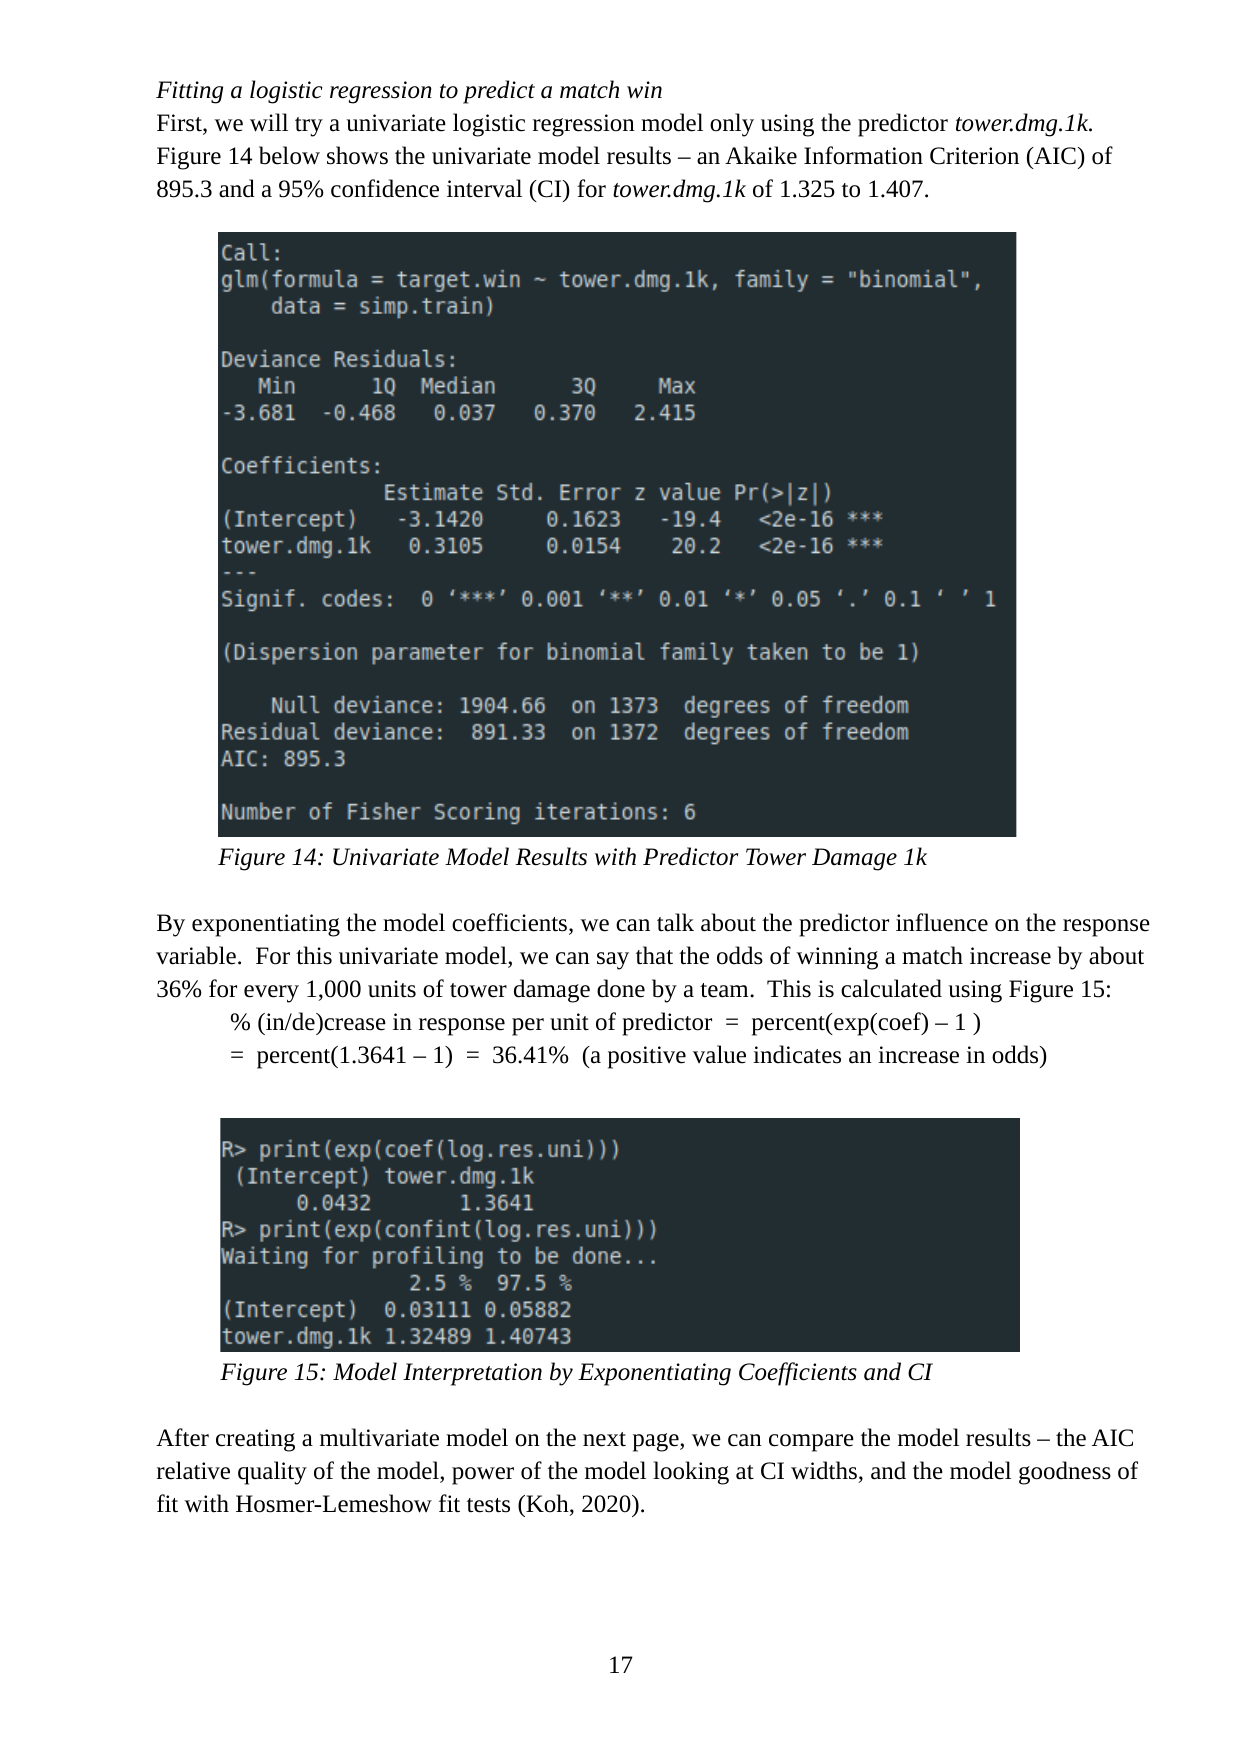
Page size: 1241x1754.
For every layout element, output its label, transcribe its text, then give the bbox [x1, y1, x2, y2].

text Fitting a logistic regression to predict a match win [156, 75, 1159, 104]
text By exponentiating the model coefficients, we can talk about the predictor influence on the response variable. For this univariate model, we can say that the odds of winning a match increase by about 36% for every 1,000 units of tower damage done by a team. This is calculated using Figure 15: [156, 908, 1159, 1003]
text = percent(1.3641 – 1) = 36.41% (a positive value indicates an increase in odds) [156, 1040, 1159, 1069]
text % (in/de)crease in response per unit of predictor = percent(exp(coef) – 1 ) [156, 1007, 1159, 1036]
text First, we will try a univariate logistic regression model only using the predictor tower.dmg.1k. Figure 14 below shows the univariate model results – an Akaike Information Criterion (AIC) of 895.3 and a 95% confidence interval (CI) for tower.dmg.1k of 1.325 to 1.407. [156, 108, 1159, 203]
picture [220, 1118, 1020, 1352]
picture [218, 232, 1017, 837]
text After creating a multivariate model on the next page, we can compare the model results – the AIC relative quality of the model, power of the model looking at CI widths, and the model goodness of fit with Hosmer-Lemeshow fit tests (Koh, 2020). [156, 1423, 1159, 1518]
text Figure 14: Univariate Model Results with Predictor Tower Damage 1k [218, 837, 1016, 871]
text Figure 15: Model Interpretation by Exponentiating Coefficients and CI [220, 1352, 1020, 1386]
